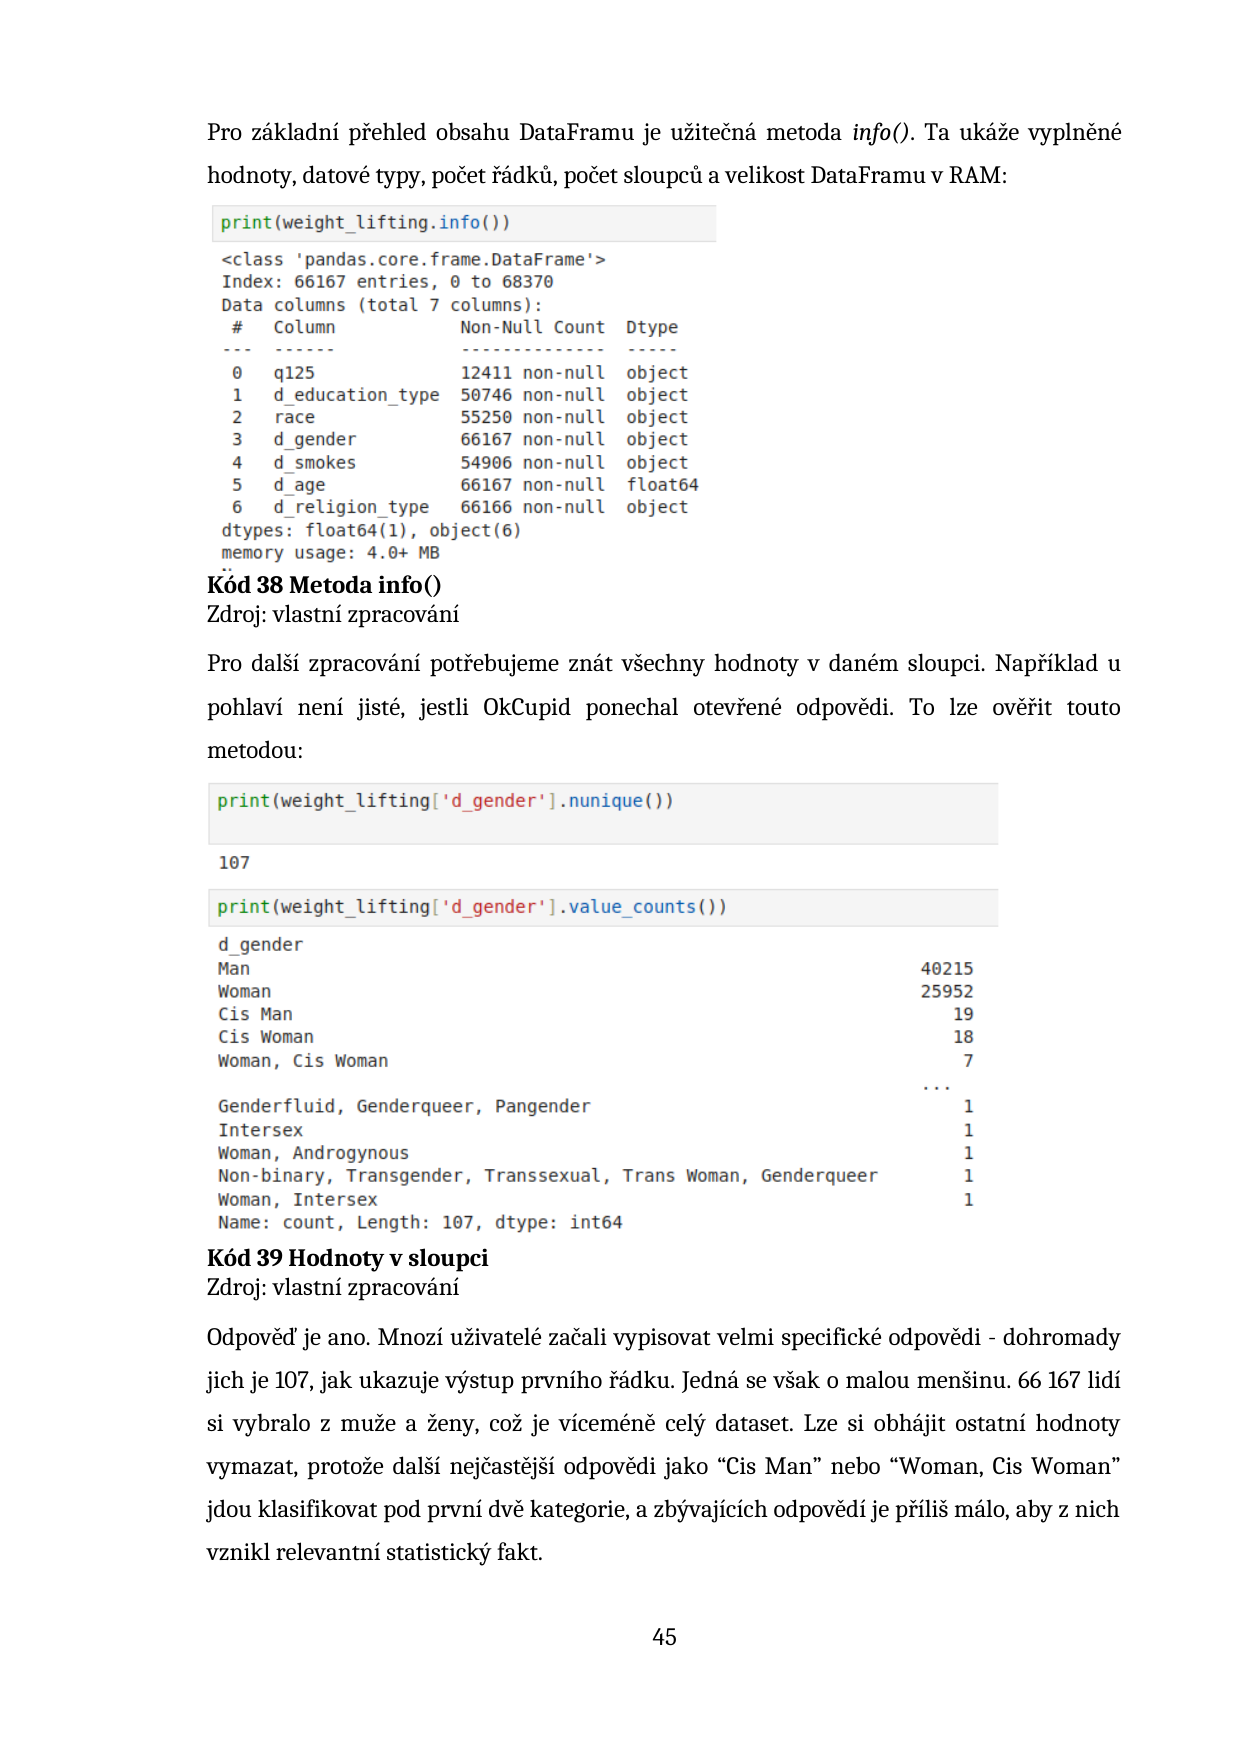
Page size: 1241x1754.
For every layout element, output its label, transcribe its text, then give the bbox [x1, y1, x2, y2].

text Zdroj: vlastní zpracování [207, 1273, 1122, 1302]
text Pro základní přehled obsahu DataFramu je užitečná metoda info(). Ta ukáže vyplněné hodnoty, datové typy, počet řádků, počet sloupců a velikost DataFramu v RAM: [207, 118, 1122, 190]
text Pro další zpracování potřebujeme znát všechny hodnoty v daném sloupci. Například u pohlaví není jisté, jestli OkCupid ponechal otevřené odpovědi. To lze ověřit touto metodou: [207, 649, 1122, 764]
picture [206, 778, 999, 1245]
text Zdroj: vlastní zpracování [207, 600, 1122, 628]
picture [206, 204, 717, 571]
title Kód 38 Metoda info() [207, 204, 1122, 600]
text Odpověď je ano. Mnozí uživatelé začali vypisovat velmi specifické odpovědi - dohromady jich je 107, jak ukazuje výstup prvního řádku. Jedná se však o malou menšinu. 66 167 lidí si vybralo z muže a ženy, což je víceméně celý dataset. Lze si obhájit ostatní hodnoty vymazat, protože další nejčastější odpovědi jako “Cis Man” nebo “Woman, Cis Woman” jdou klasifikovat pod první dvě kategorie, a zbývajících odpovědí je příliš málo, aby z nich vznikl relevantní statistický fakt. [207, 1323, 1122, 1567]
title Kód 39 Hodnoty v sloupci [207, 779, 1122, 1273]
